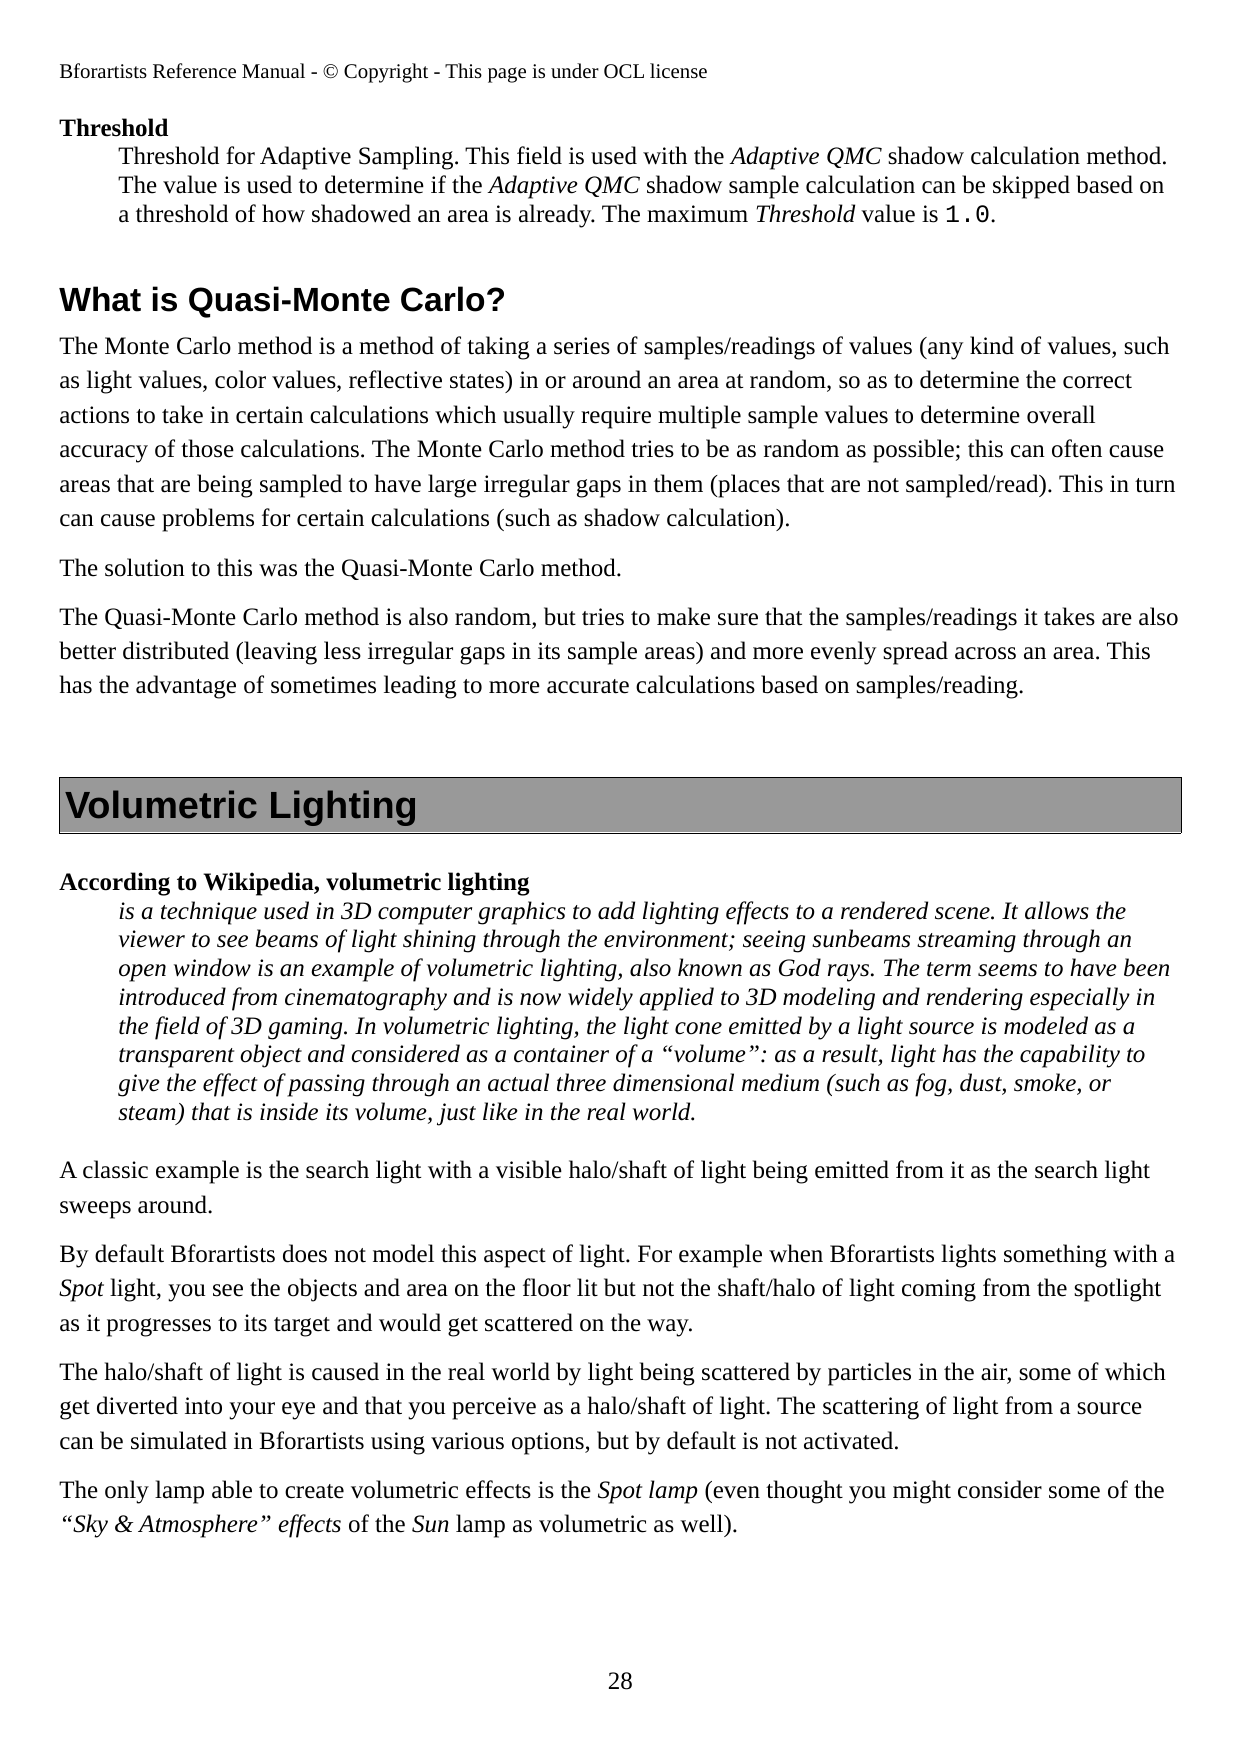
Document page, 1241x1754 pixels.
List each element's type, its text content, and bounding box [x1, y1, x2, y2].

text The halo/shaft of light is caused in the real world by light being scattered by particles in the air, some of which get diverted into your eye and that you perceive as a halo/shaft of light. The scattering of light from a source can be simulated in Bforartists using various options, but by default is not activated. [59, 1357, 1181, 1454]
table_header Volumetric Lighting [60, 778, 1181, 832]
text The solution to this was the Quasi-Monte Carlo method. [59, 553, 1181, 581]
list is a technique used in 3D computer graphics to add lighting effects to a rendered scene. It allows the viewer to see beams of light shining through the environment; seeing sunbeams streaming through an open window is an example of volumetric lighting, also known as God rays. The term seems to have been introduced from cinematography and is now widely applied to 3D modeling and rendering especially in the field of 3D gaming. In volumetric lighting, the light cone emitted by a light source is modeled as a transparent object and considered as a container of a “volume”: as a result, light has the capability to give the effect of passing through an actual three dimensional medium (such as fog, dust, smoke, or steam) that is inside its volume, just like in the real world. [118, 896, 1181, 1126]
subtitle According to Wikipedia, volumetric lighting [59, 867, 1181, 896]
text The only lamp able to create volumetric effects is the Spot lamp (even thought you might consider some of the “Sky & Atmosphere” effects of the Sun lamp as volumetric as well). [59, 1475, 1181, 1538]
text A classic example is the search light with a visible halo/shaft of light being emitted from it as the search light sweeps around. [59, 1155, 1181, 1218]
subtitle What is Quasi-Monte Carlo? [59, 280, 1181, 319]
text The Monte Carlo method is a method of taking a series of samples/readings of values (any kind of values, such as light values, color values, reflective states) in or around an area at random, so as to determine the correct actions to take in certain calculations which usually require multiple sample values to determine overall accuracy of those calculations. The Monte Carlo method tries to be as random as possible; this can often cause areas that are being sampled to have large irregular gaps in them (places that are not sampled/read). This in turn can cause problems for certain calculations (such as shadow calculation). [59, 331, 1181, 532]
text The Quasi-Monte Carlo method is also random, but tries to make sure that the samples/readings it takes are also better distributed (leaving less irregular gaps in its sample areas) and more evenly spread across an area. This has the advantage of sometimes leading to more accurate calculations based on samples/reading. [59, 602, 1181, 699]
subtitle Threshold [59, 113, 1181, 141]
list Threshold for Adaptive Sampling. This field is used with the Adaptive QMC shadow calculation method. The value is used to determine if the Adaptive QMC shadow sample calculation can be skipped based on a threshold of how shadowed an area is already. The maximum Threshold value is 1.0. [118, 141, 1181, 230]
text By default Bforartists does not model this aspect of light. For example when Bforartists lights something with a Spot light, you see the objects and area on the floor lit but not the shaft/halo of light coming from the spotlight as it progresses to its target and would get scattered on the way. [59, 1239, 1181, 1336]
